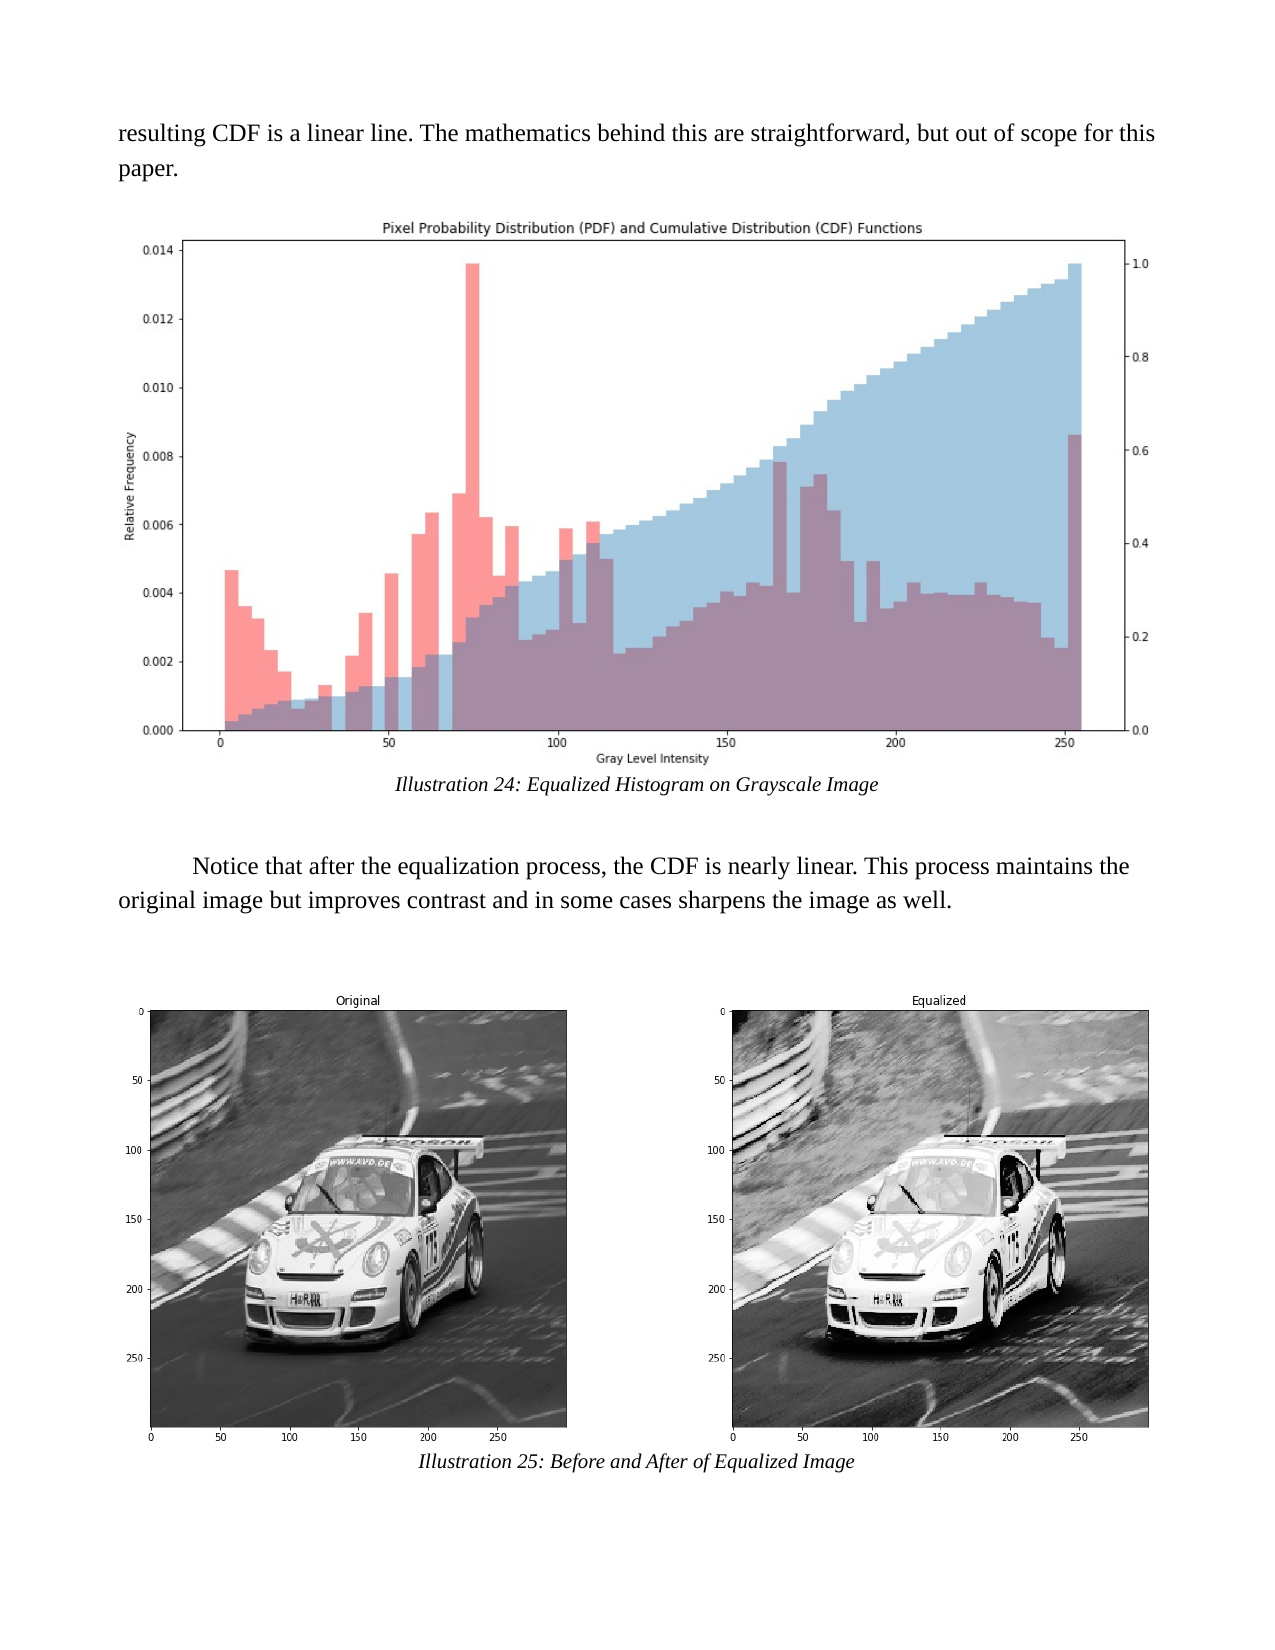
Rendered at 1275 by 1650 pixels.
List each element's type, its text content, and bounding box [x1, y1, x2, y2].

picture [118, 214, 1157, 773]
text Notice that after the equalization process, the CDF is nearly linear. This process maintains the original image but improves contrast and in some cases sharpens the image as well. [118, 851, 1157, 914]
text Illustration 24: Equalized Histogram on Grayscale Image [118, 773, 1157, 796]
picture [118, 988, 1157, 1449]
text resulting CDF is a linear line. The mathematics behind this are straightforward, but out of scope for this paper. [118, 118, 1157, 181]
text Illustration 25: Before and After of Equalized Image [118, 1449, 1157, 1473]
